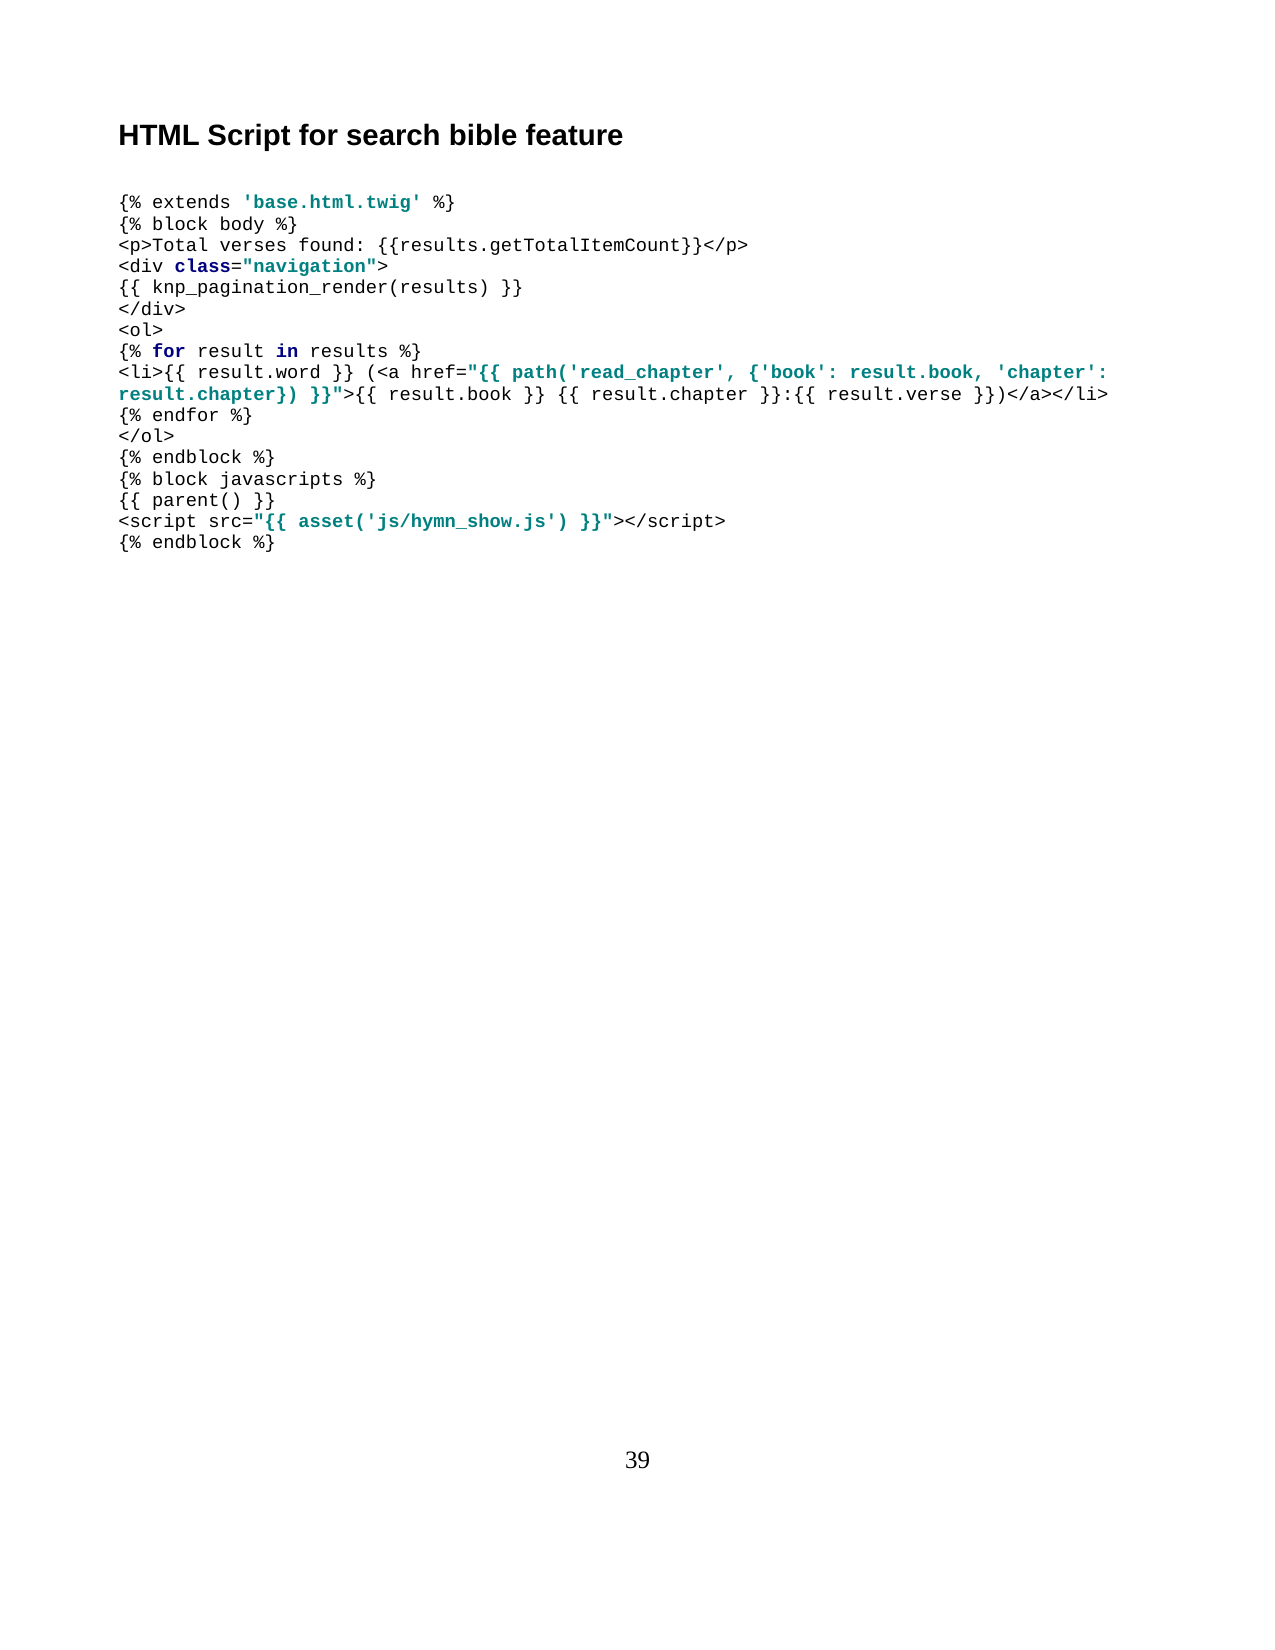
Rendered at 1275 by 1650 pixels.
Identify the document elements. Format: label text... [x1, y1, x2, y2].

text {{ knp_pagination_render(results) }} [118, 278, 1157, 299]
text {{ parent() }} [118, 491, 1157, 512]
text </div> [118, 299, 1157, 321]
text <div class="navigation"> [118, 257, 1157, 278]
text {% endblock %} [118, 448, 1157, 469]
text {% extends 'base.html.twig' %} [118, 193, 1157, 214]
text </ol> [118, 427, 1157, 448]
text <script src="{{ asset('js/hymn_show.js') }}"></script> [118, 512, 1157, 533]
text {% block body %} [118, 214, 1157, 236]
text {% for result in results %} [118, 342, 1157, 363]
text <ol> [118, 321, 1157, 342]
text <p>Total verses found: {{results.getTotalItemCount}}</p> [118, 236, 1157, 257]
text {% endblock %} [118, 533, 1157, 554]
text <li>{{ result.word }} (<a href="{{ path('read_chapter', {'book': result.book, 'chapter': result.chapter}) }}">{{ result.book }} {{ result.chapter }}:{{ result.verse }})</a></li> [118, 363, 1157, 406]
text {% endfor %} [118, 406, 1157, 427]
text {% block javascripts %} [118, 469, 1157, 491]
subtitle HTML Script for search bible feature [118, 118, 1157, 152]
